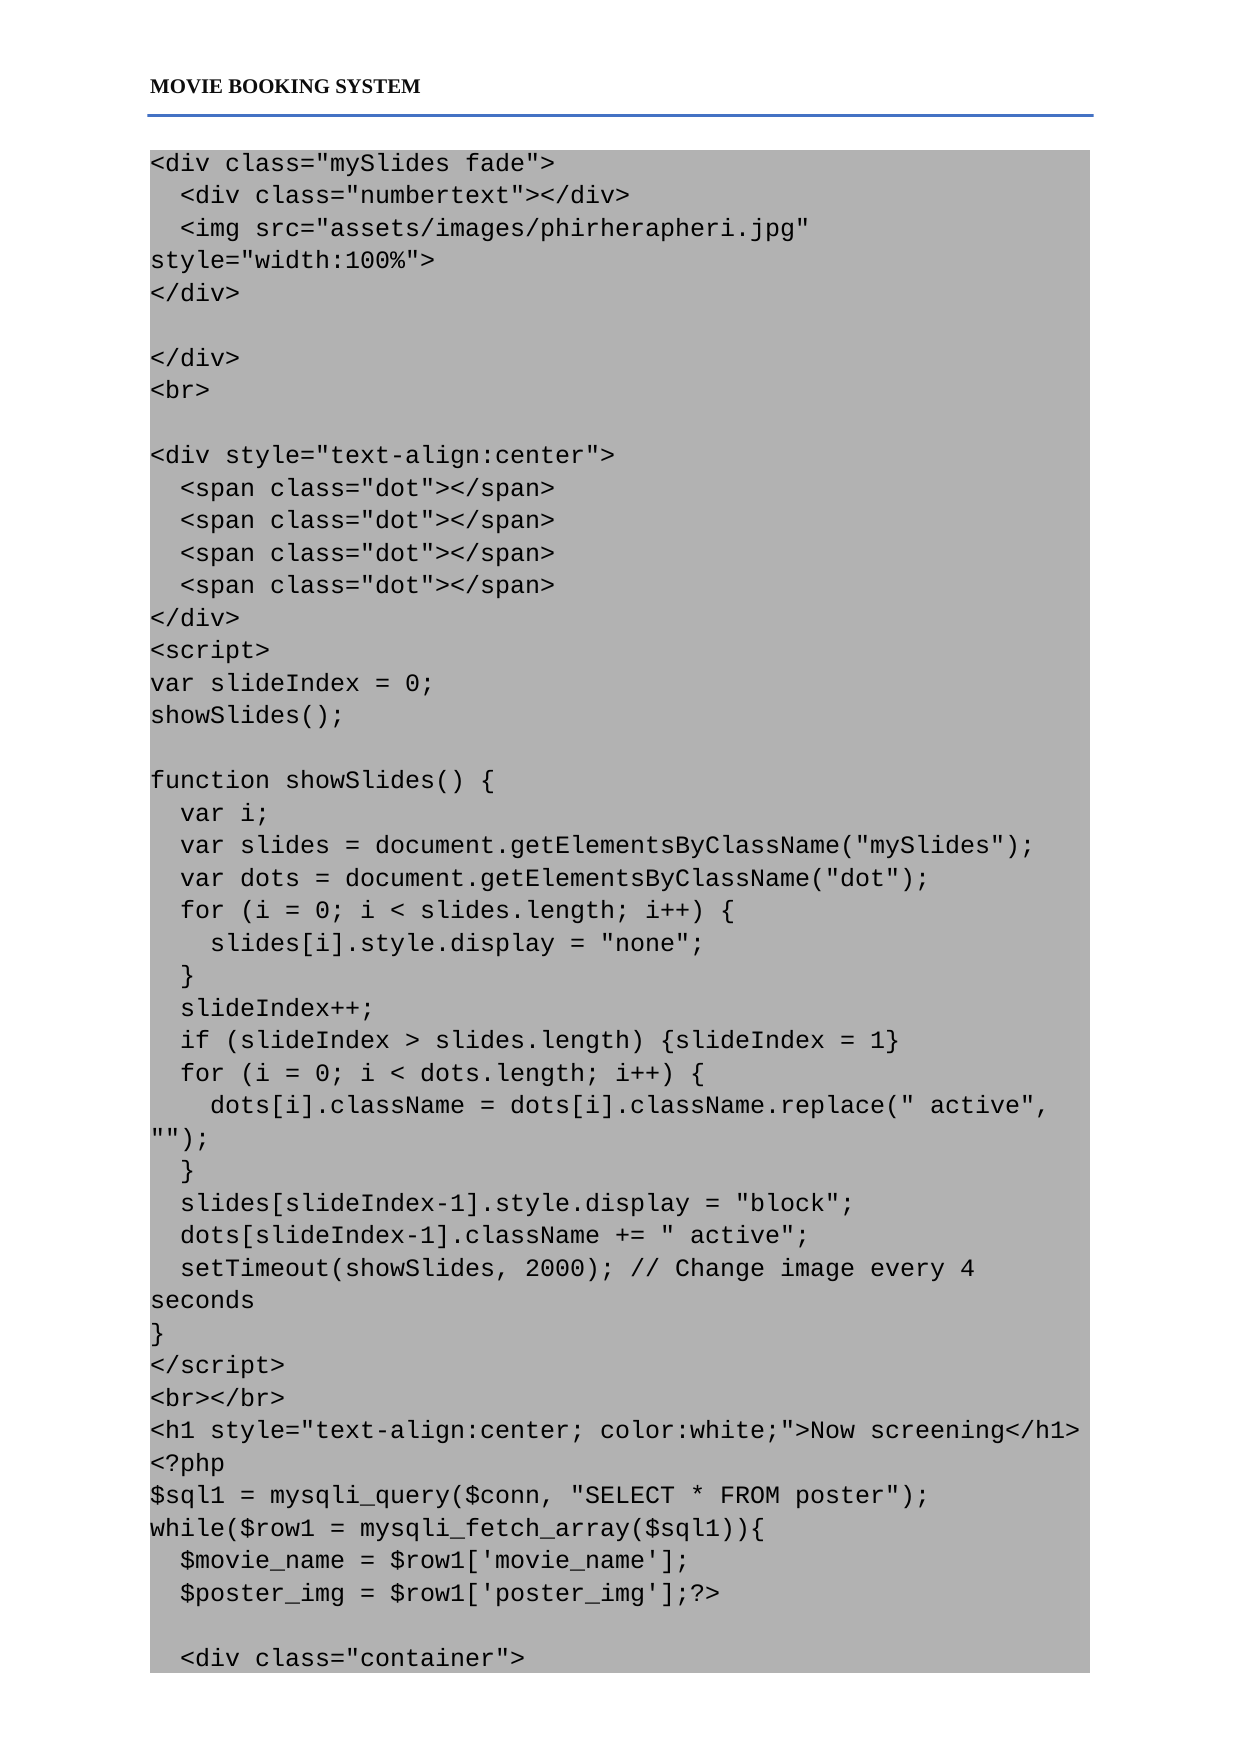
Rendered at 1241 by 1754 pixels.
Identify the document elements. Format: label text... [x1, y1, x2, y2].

text <span class="dot"></span> [150, 540, 1090, 568]
text var i; [150, 800, 1090, 828]
text $movie_name = $row1['movie_name']; [150, 1548, 1090, 1576]
text var slides = document.getElementsByClassName("mySlides"); [150, 833, 1090, 861]
text slides[slideIndex-1].style.display = "block"; [150, 1190, 1090, 1218]
text function showSlides() { [150, 768, 1090, 796]
text var slideIndex = 0; [150, 670, 1090, 698]
text <div class="mySlides fade"> [150, 150, 1090, 178]
text <br> [150, 378, 1090, 406]
text <br></br> [150, 1385, 1090, 1413]
text <span class="dot"></span> [150, 508, 1090, 536]
text } [150, 1158, 1090, 1186]
text setTimeout(showSlides, 2000); // Change image every 4 seconds [150, 1255, 1090, 1316]
text dots[i].className = dots[i].className.replace(" active", ""); [150, 1093, 1090, 1153]
text while($row1 = mysqli_fetch_array($sql1)){ [150, 1515, 1090, 1543]
text </div> [150, 345, 1090, 373]
text <span class="dot"></span> [150, 475, 1090, 503]
text slideIndex++; [150, 995, 1090, 1023]
text <span class="dot"></span> [150, 573, 1090, 601]
text var dots = document.getElementsByClassName("dot"); [150, 865, 1090, 893]
text </div> [150, 280, 1090, 308]
text for (i = 0; i < dots.length; i++) { [150, 1060, 1090, 1088]
text for (i = 0; i < slides.length; i++) { [150, 898, 1090, 926]
text <img src="assets/images/phirherapheri.jpg" style="width:100%"> [150, 215, 1090, 276]
text $sql1 = mysqli_query($conn, "SELECT * FROM poster"); [150, 1483, 1090, 1511]
text </script> [150, 1353, 1090, 1381]
text } [150, 963, 1090, 991]
text showSlides(); [150, 703, 1090, 731]
text slides[i].style.display = "none"; [150, 930, 1090, 958]
text $poster_img = $row1['poster_img'];?> [150, 1580, 1090, 1608]
text <?php [150, 1450, 1090, 1478]
text <script> [150, 638, 1090, 666]
text <div class="numbertext"></div> [150, 183, 1090, 211]
text } [150, 1320, 1090, 1348]
text <div class="container"> [150, 1645, 1090, 1673]
text <div style="text-align:center"> [150, 443, 1090, 471]
text </div> [150, 605, 1090, 633]
text <h1 style="text-align:center; color:white;">Now screening</h1> [150, 1418, 1090, 1446]
text dots[slideIndex-1].className += " active"; [150, 1223, 1090, 1251]
text if (slideIndex > slides.length) {slideIndex = 1} [150, 1028, 1090, 1056]
